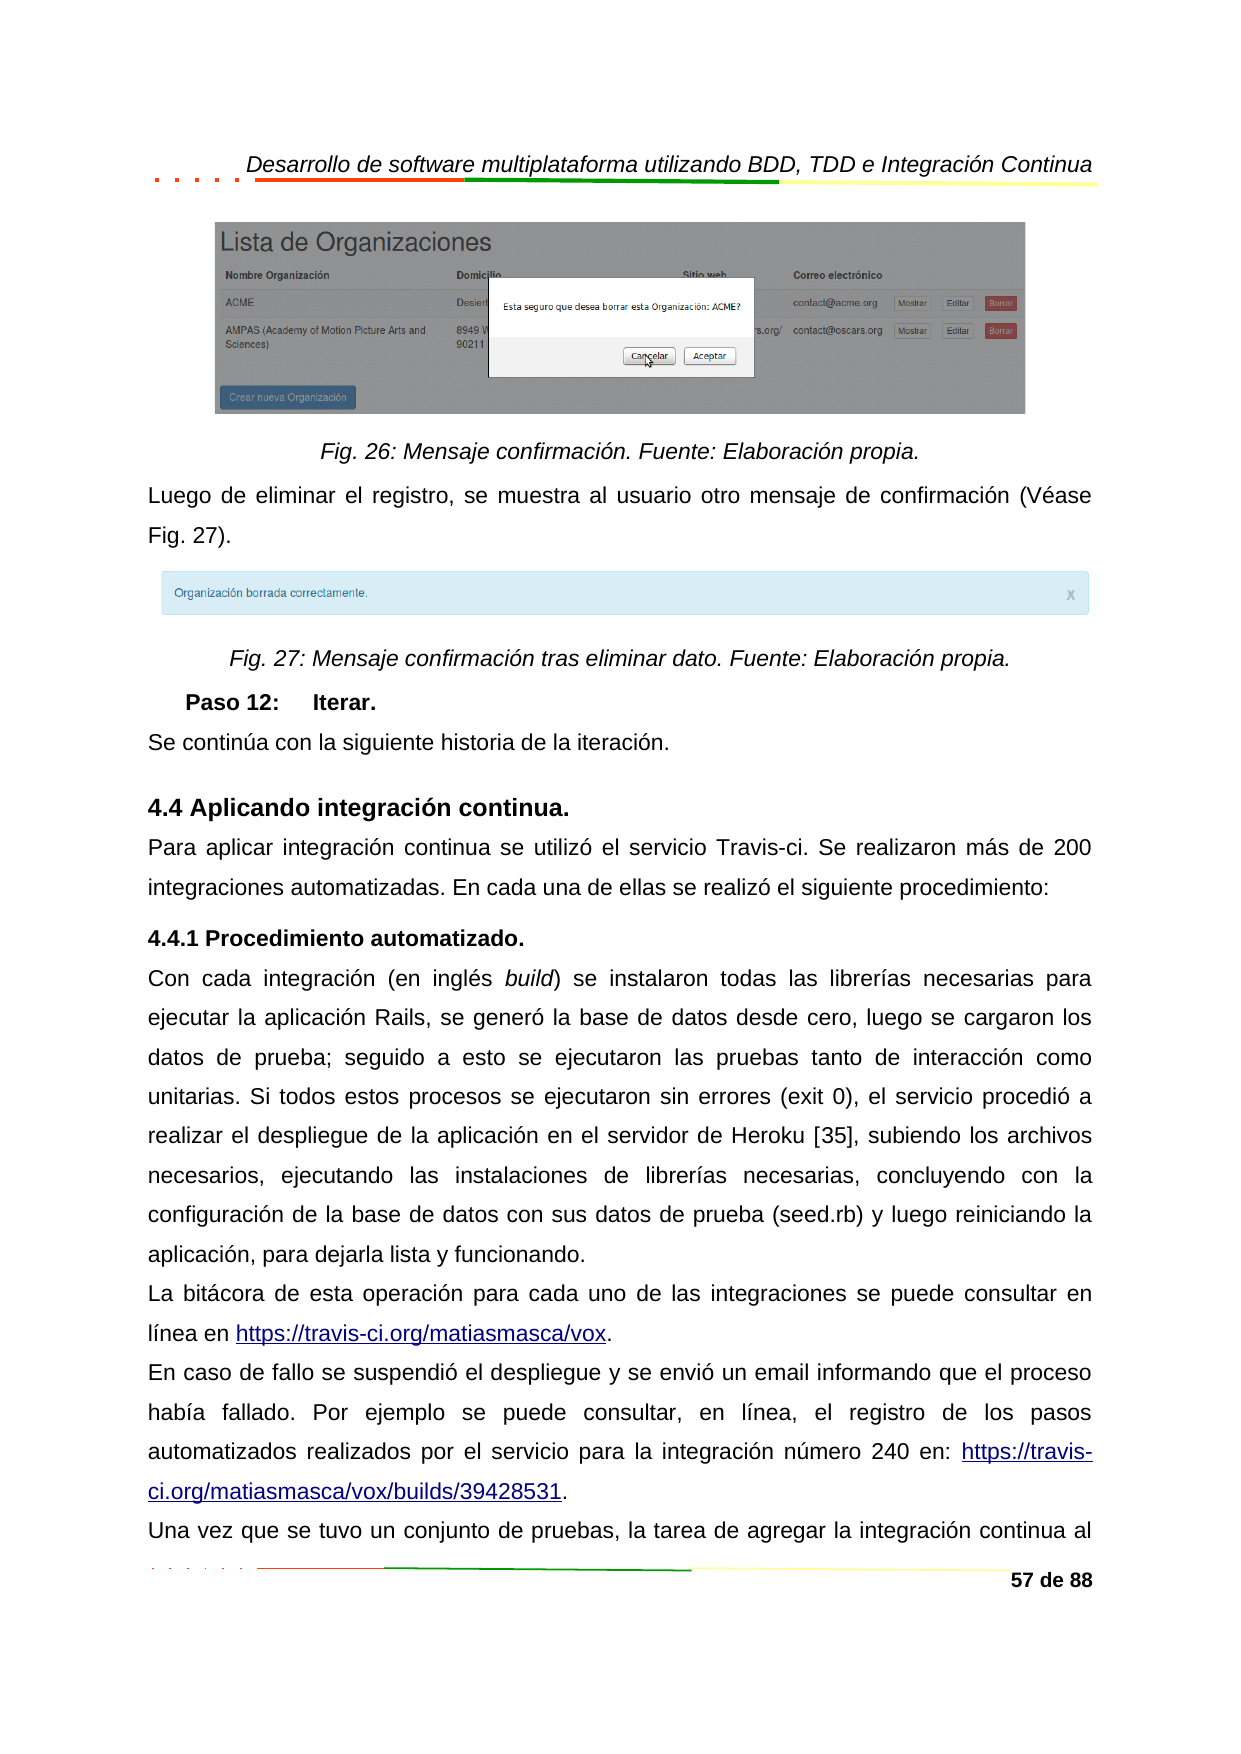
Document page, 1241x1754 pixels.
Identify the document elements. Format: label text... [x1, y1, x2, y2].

table_cell Fig. 26: Mensaje confirmación. Fuente: Elaboración propia. [148, 419, 1093, 482]
text 4.4.1 Procedimiento automatizado. [148, 925, 1093, 951]
text Para aplicar integración continua se utilizó el servicio Travis-ci. Se realizaron más de 200 integraciones automatizadas. En cada una de ellas se realizó el siguiente procedimiento: [148, 834, 1093, 900]
list Iterar. [185, 689, 1093, 716]
text Una vez que se tuvo un conjunto de pruebas, la tarea de agregar la integración continua al [148, 1517, 1093, 1544]
table_header [148, 561, 1093, 626]
text En caso de fallo se suspendió el despliegue y se envió un email informando que el proceso había fallado. Por ejemplo se puede consultar, en línea, el registro de los pasos automatizados realizados por el servicio para la integración número 240 en: https://travis-ci.org/matiasmasca/vox/builds/39428531. [148, 1359, 1093, 1504]
table_header [148, 217, 1093, 419]
table_cell Fig. 27: Mensaje confirmación tras eliminar dato. Fuente: Elaboración propia. [148, 626, 1093, 689]
picture [153, 566, 1093, 621]
text Con cada integración (en inglés build) se instalaron todas las librerías necesarias para ejecutar la aplicación Rails, se generó la base de datos desde cero, luego se cargaron los datos de prueba; seguido a esto se ejecutaron las pruebas tanto de interacción como unitarias. Si todos estos procesos se ejecutaron sin errores (exit 0), el servicio procedió a realizar el despliegue de la aplicación en el servidor de Heroku [35], subiendo los archivos necesarios, ejecutando las instalaciones de librerías necesarias, concluyendo con la configuración de la base de datos con sus datos de prueba (seed.rb) y luego reiniciando la aplicación, para dejarla lista y funcionando. [148, 964, 1093, 1267]
text Se continúa con la siguiente historia de la iteración. [148, 729, 1093, 755]
picture [214, 222, 1026, 414]
subtitle 4.4 Aplicando integración continua. [148, 793, 1093, 822]
text Luego de eliminar el registro, se muestra al usuario otro mensaje de confirmación (Véase Fig. 27). [148, 482, 1093, 548]
text La bitácora de esta operación para cada uno de las integraciones se puede consultar en línea en https://travis-ci.org/matiasmasca/vox. [148, 1280, 1093, 1346]
